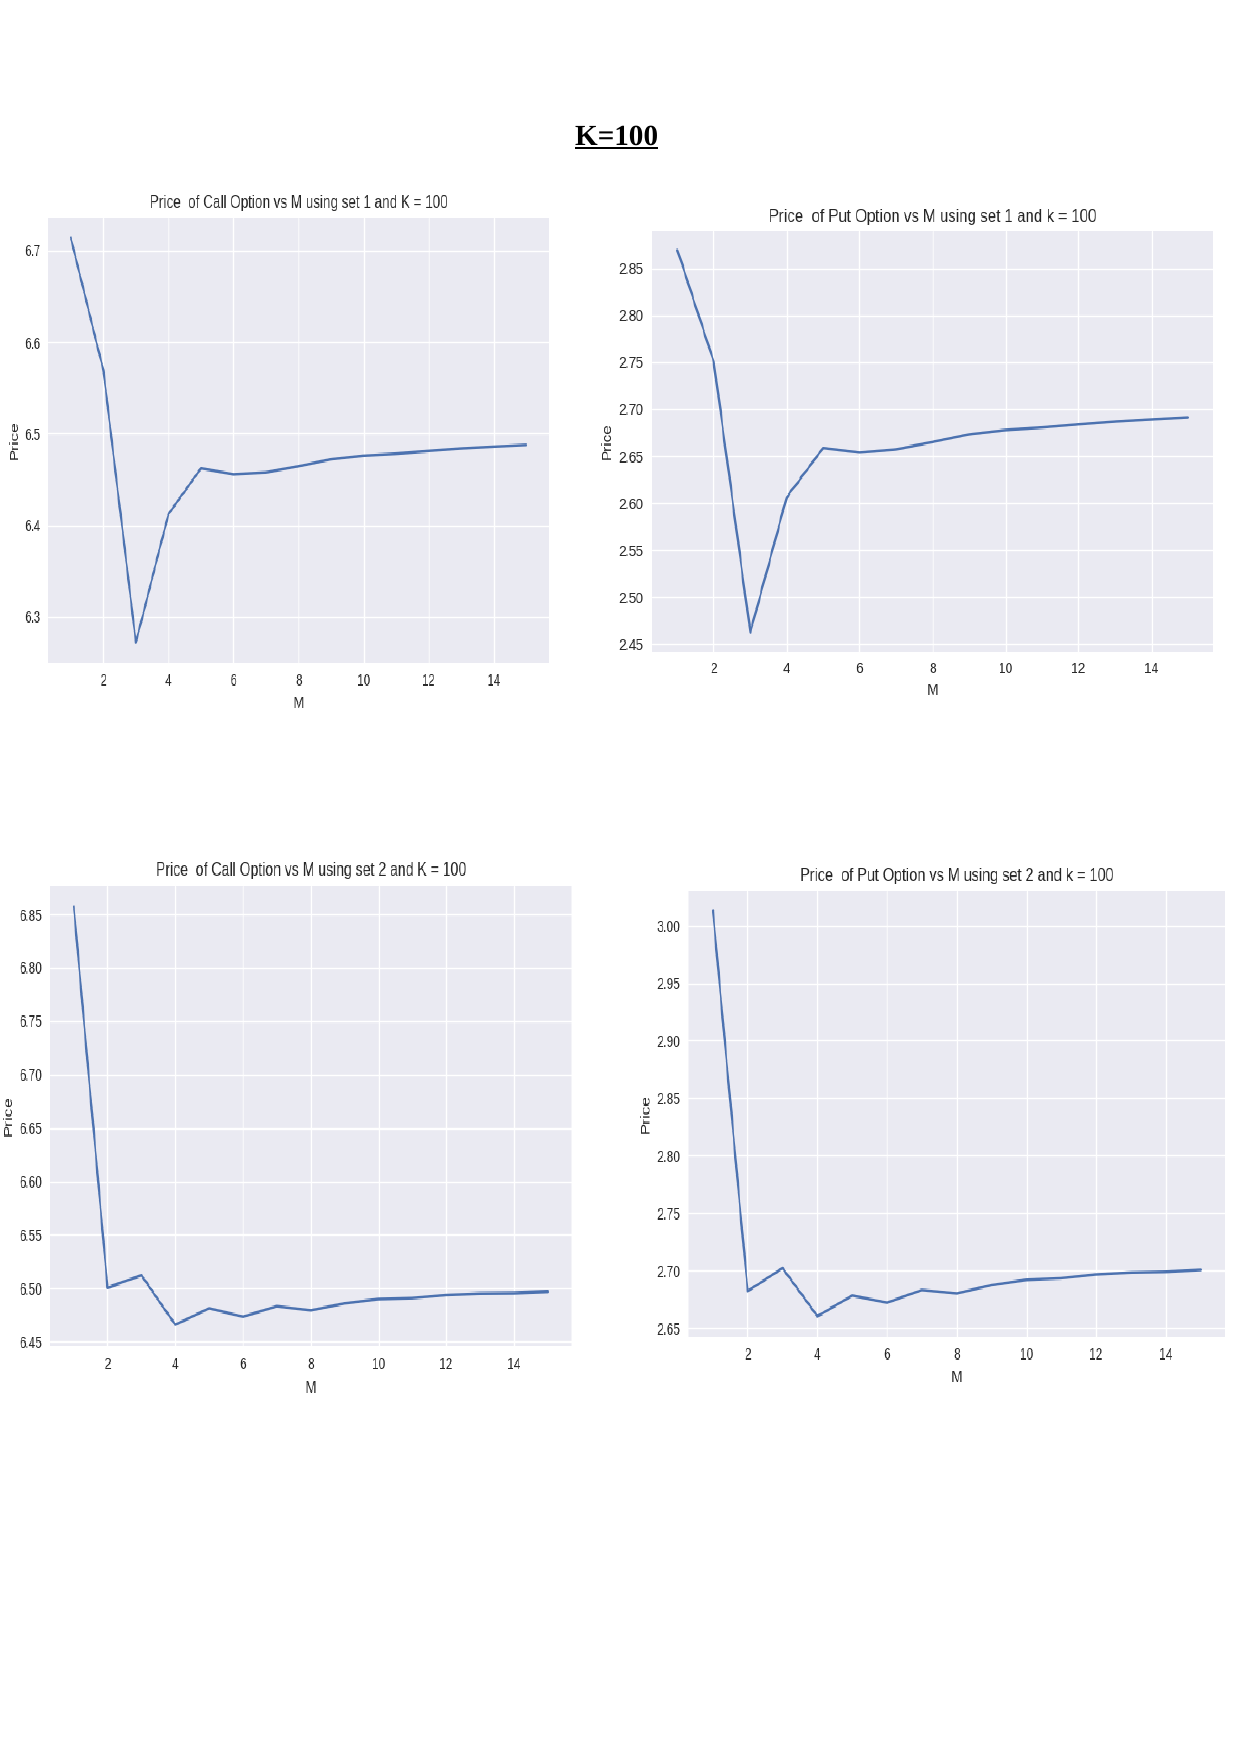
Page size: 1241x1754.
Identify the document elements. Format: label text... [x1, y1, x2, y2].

picture [598, 202, 1230, 707]
text K=100 [118, 118, 1122, 152]
picture [637, 859, 1240, 1395]
picture [0, 186, 564, 721]
picture [0, 853, 587, 1406]
